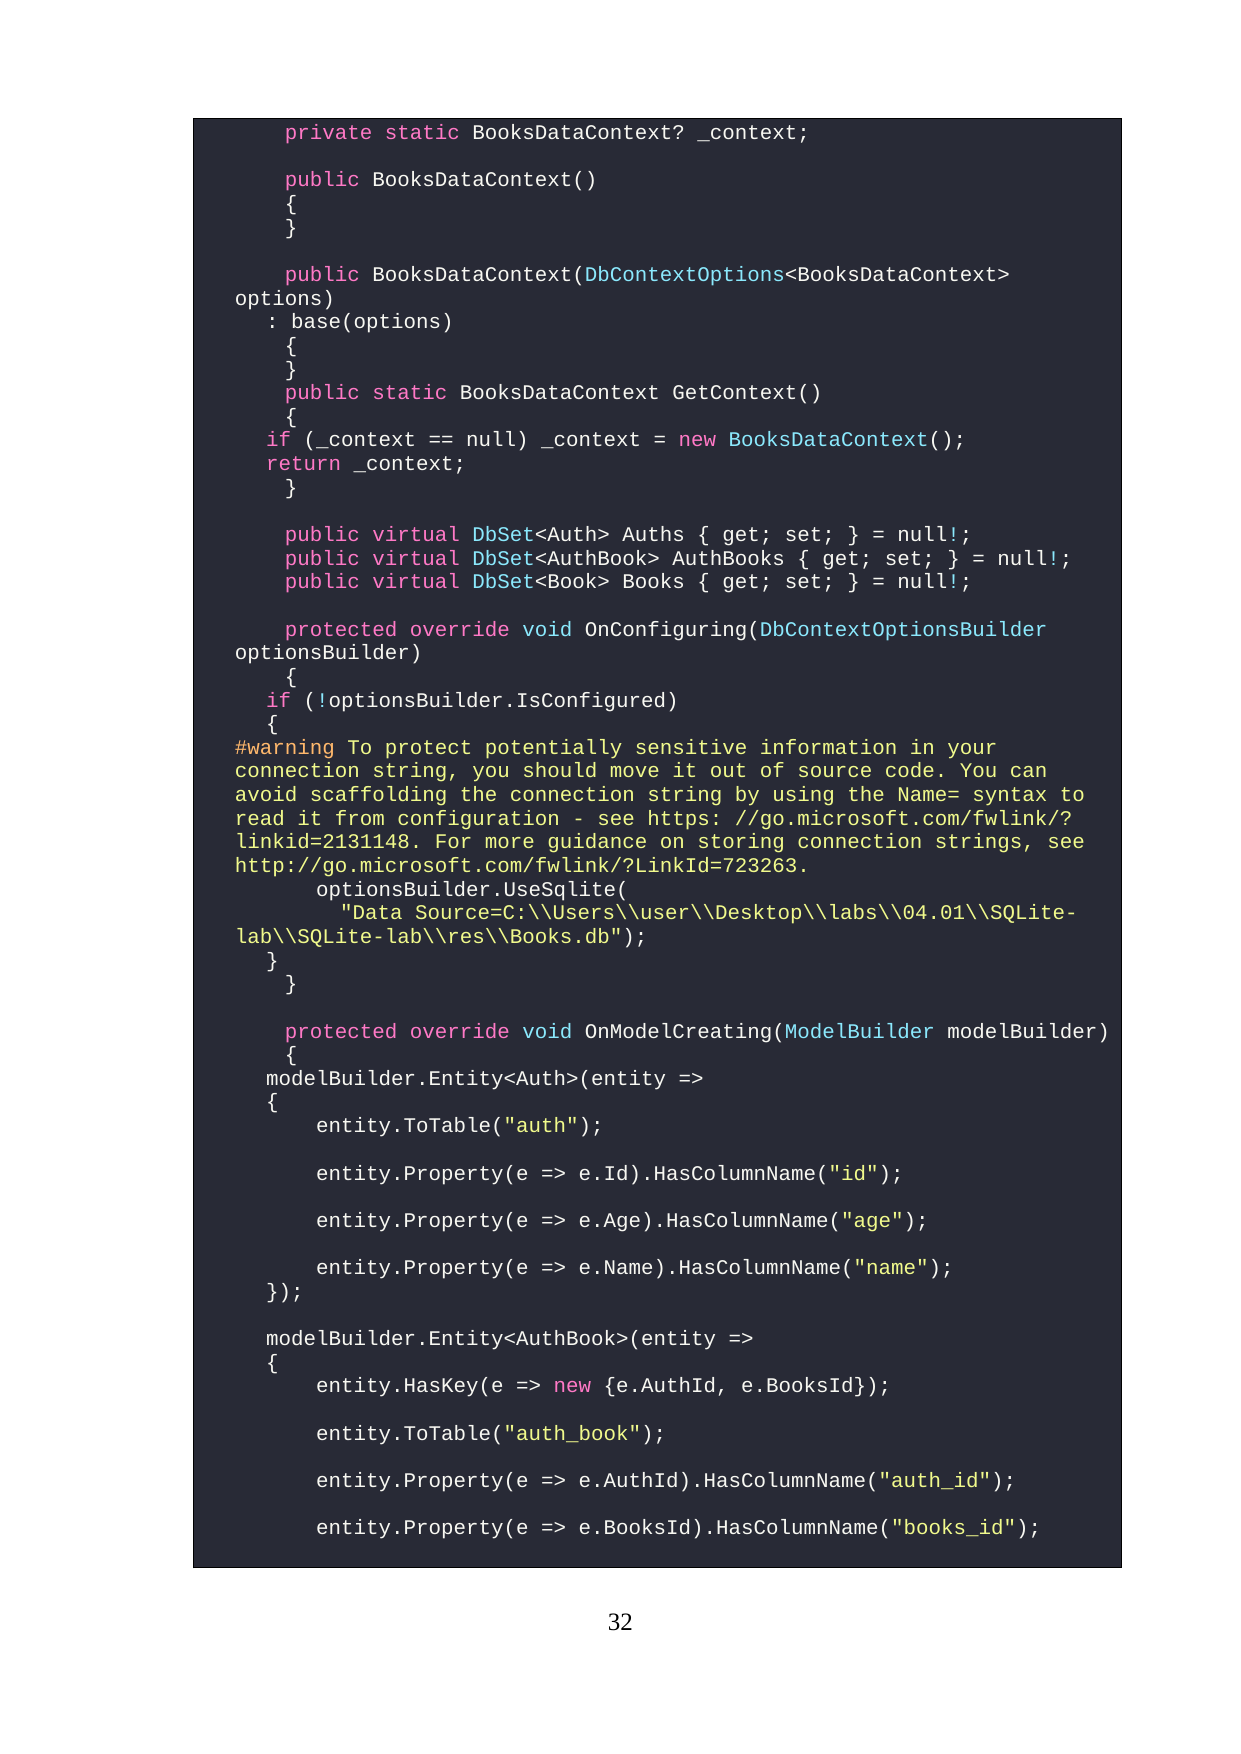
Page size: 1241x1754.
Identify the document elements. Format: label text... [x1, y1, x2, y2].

list entity.Property(e => e.Age).HasColumnName("age"); [194, 1206, 1121, 1229]
list #warning To protect potentially sensitive information in your connection string, you should move it out of source code. You can avoid scaffolding the connection string by using the Name= syntax to read it from configuration - see https: //go.microsoft.com/fwlink/?linkid=2131148. For more guidance on storing connection strings, see http://go.microsoft.com/fwlink/?LinkId=723263. [194, 733, 1121, 875]
list if (_context == null) _context = new BooksDataContext(); [194, 426, 1121, 449]
list } [194, 354, 1121, 378]
list "Data Source=C:\\Users\\user\\Desktop\\labs\\04.01\\SQLite-lab\\SQLite-lab\\res\\Books.db"); [194, 898, 1121, 946]
list entity.ToTable("auth_book"); [194, 1419, 1121, 1442]
list entity.HasKey(e => new {e.AuthId, e.BooksId}); [194, 1371, 1121, 1395]
list { [194, 331, 1121, 354]
list public BooksDataContext() [194, 165, 1121, 189]
list entity.Property(e => e.AuthId).HasColumnName("auth_id"); [194, 1466, 1121, 1489]
list public static BooksDataContext GetContext() [194, 378, 1121, 402]
list entity.ToTable("auth"); [194, 1111, 1121, 1135]
list { [194, 1088, 1121, 1111]
list }); [194, 1277, 1121, 1300]
list { [194, 1348, 1121, 1371]
list { [194, 402, 1121, 426]
list modelBuilder.Entity<Auth>(entity => [194, 1064, 1121, 1088]
list } [194, 473, 1121, 496]
list entity.Property(e => e.Id).HasColumnName("id"); [194, 1158, 1121, 1182]
list { [194, 662, 1121, 686]
list optionsBuilder.UseSqlite( [194, 875, 1121, 898]
list } [194, 946, 1121, 969]
list return _context; [194, 449, 1121, 473]
list modelBuilder.Entity<AuthBook>(entity => [194, 1324, 1121, 1348]
list { [194, 1040, 1121, 1064]
list public virtual DbSet<AuthBook> AuthBooks { get; set; } = null!; [194, 544, 1121, 567]
list protected override void OnConfiguring(DbContextOptionsBuilder optionsBuilder) [194, 615, 1121, 662]
list public virtual DbSet<Auth> Auths { get; set; } = null!; [194, 520, 1121, 544]
list } [194, 969, 1121, 993]
list public virtual DbSet<Book> Books { get; set; } = null!; [194, 567, 1121, 591]
list public BooksDataContext(DbContextOptions<BooksDataContext> options) [194, 260, 1121, 307]
list { [194, 189, 1121, 213]
list { [194, 709, 1121, 733]
list private static BooksDataContext? _context; [194, 119, 1121, 142]
list entity.Property(e => e.Name).HasColumnName("name"); [194, 1253, 1121, 1277]
list entity.Property(e => e.BooksId).HasColumnName("books_id"); [194, 1513, 1121, 1537]
list if (!optionsBuilder.IsConfigured) [194, 686, 1121, 709]
list protected override void OnModelCreating(ModelBuilder modelBuilder) [194, 1017, 1121, 1040]
list : base(options) [194, 307, 1121, 331]
list } [194, 213, 1121, 236]
